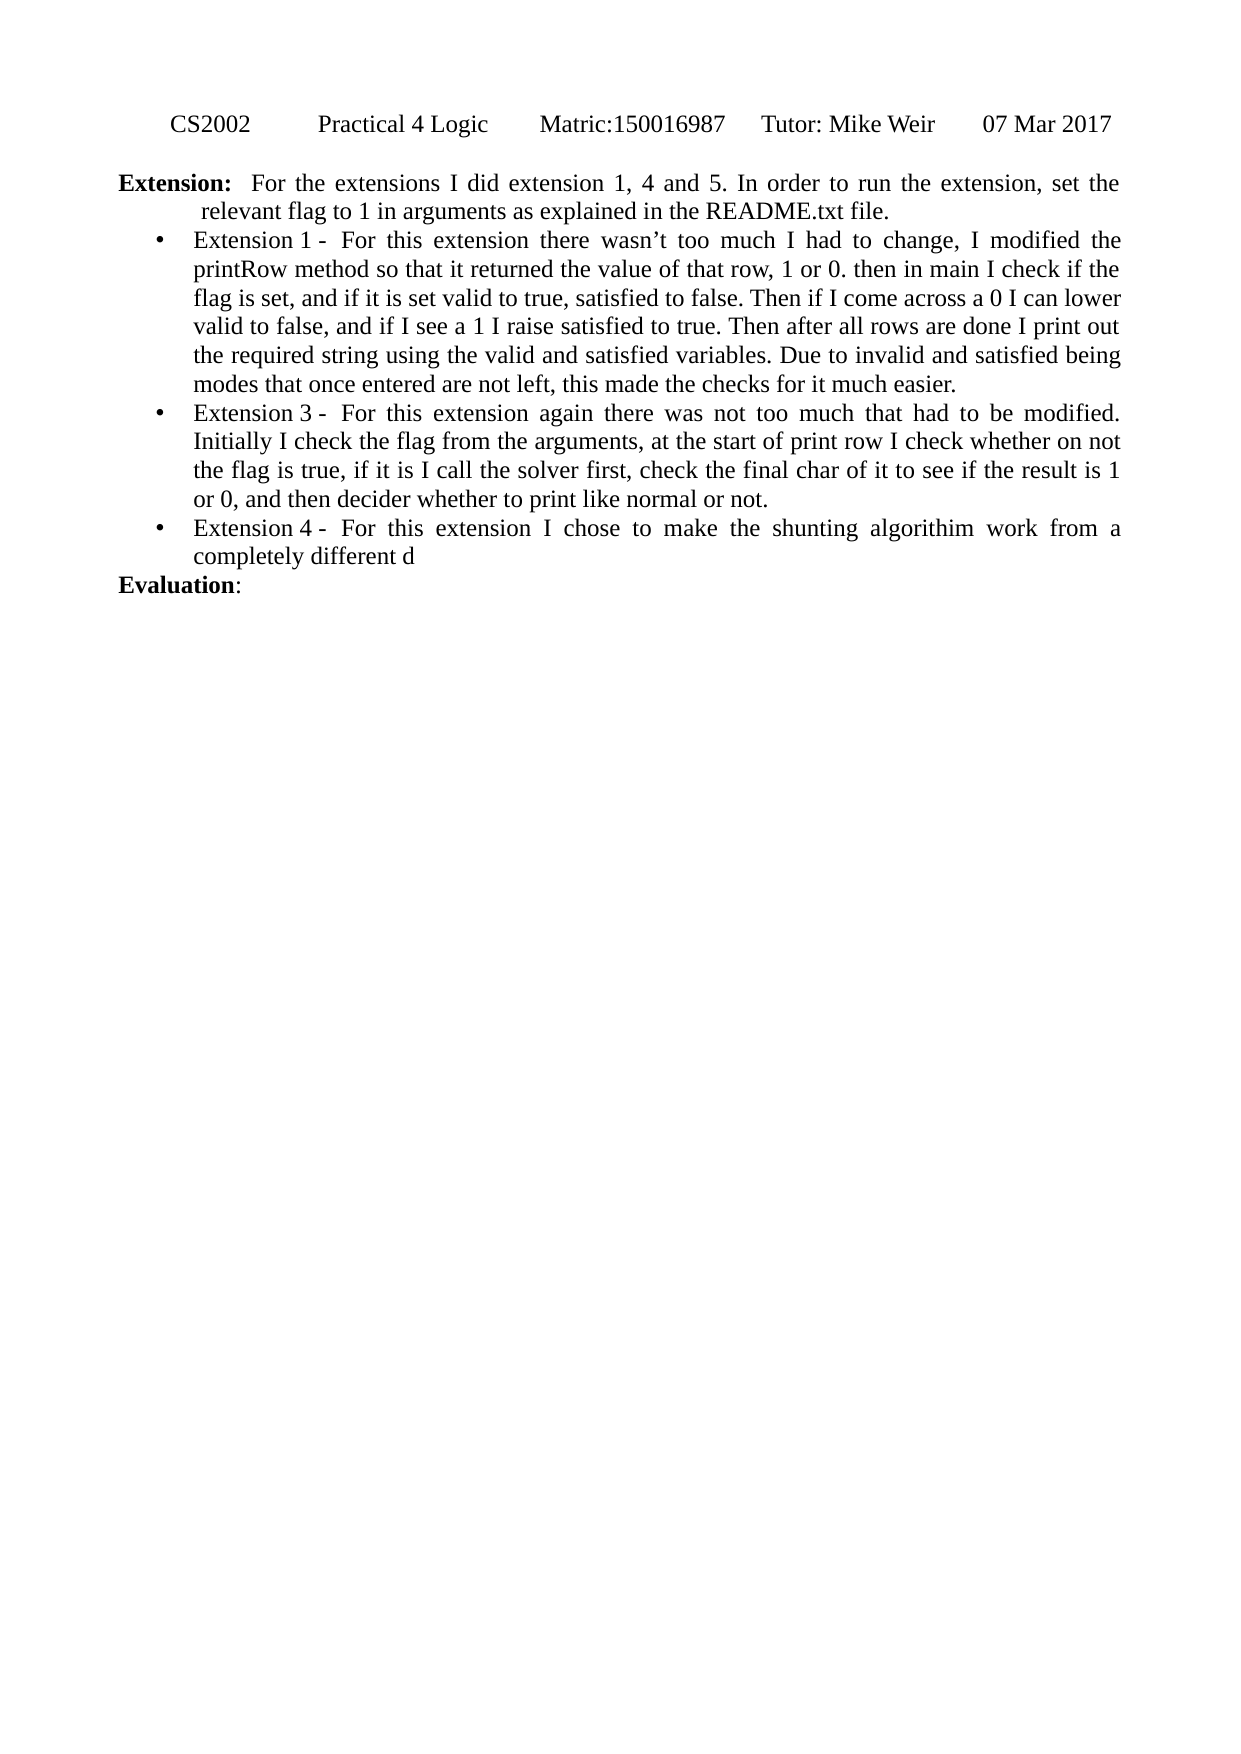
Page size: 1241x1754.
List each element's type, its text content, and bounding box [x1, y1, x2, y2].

list Extension 4 - For this extension I chose to make the shunting algorithim work from a completely different d [156, 513, 1122, 570]
text Evaluation: [118, 570, 1122, 599]
list Extension 3 - For this extension again there was not too much that had to be modified. Initially I check the flag from the arguments, at the start of print row I check whether on not the flag is true, if it is I call the solver first, check the final char of it to see if the result is 1 or 0, and then decider whether to print like normal or not. [156, 398, 1122, 513]
list Extension 1 - For this extension there wasn’t too much I had to change, I modified the printRow method so that it returned the value of that row, 1 or 0. then in main I check if the flag is set, and if it is set valid to true, satisfied to false. Then if I come across a 0 I can lower valid to false, and if I see a 1 I raise satisfied to true. Then after all rows are done I print out the required string using the valid and satisfied variables. Due to invalid and satisfied being modes that once entered are not left, this made the checks for it much easier. [156, 225, 1122, 398]
text Extension: For the extensions I did extension 1, 4 and 5. In order to run the extension, set the relevant flag to 1 in arguments as explained in the README.txt file. [118, 168, 1122, 225]
